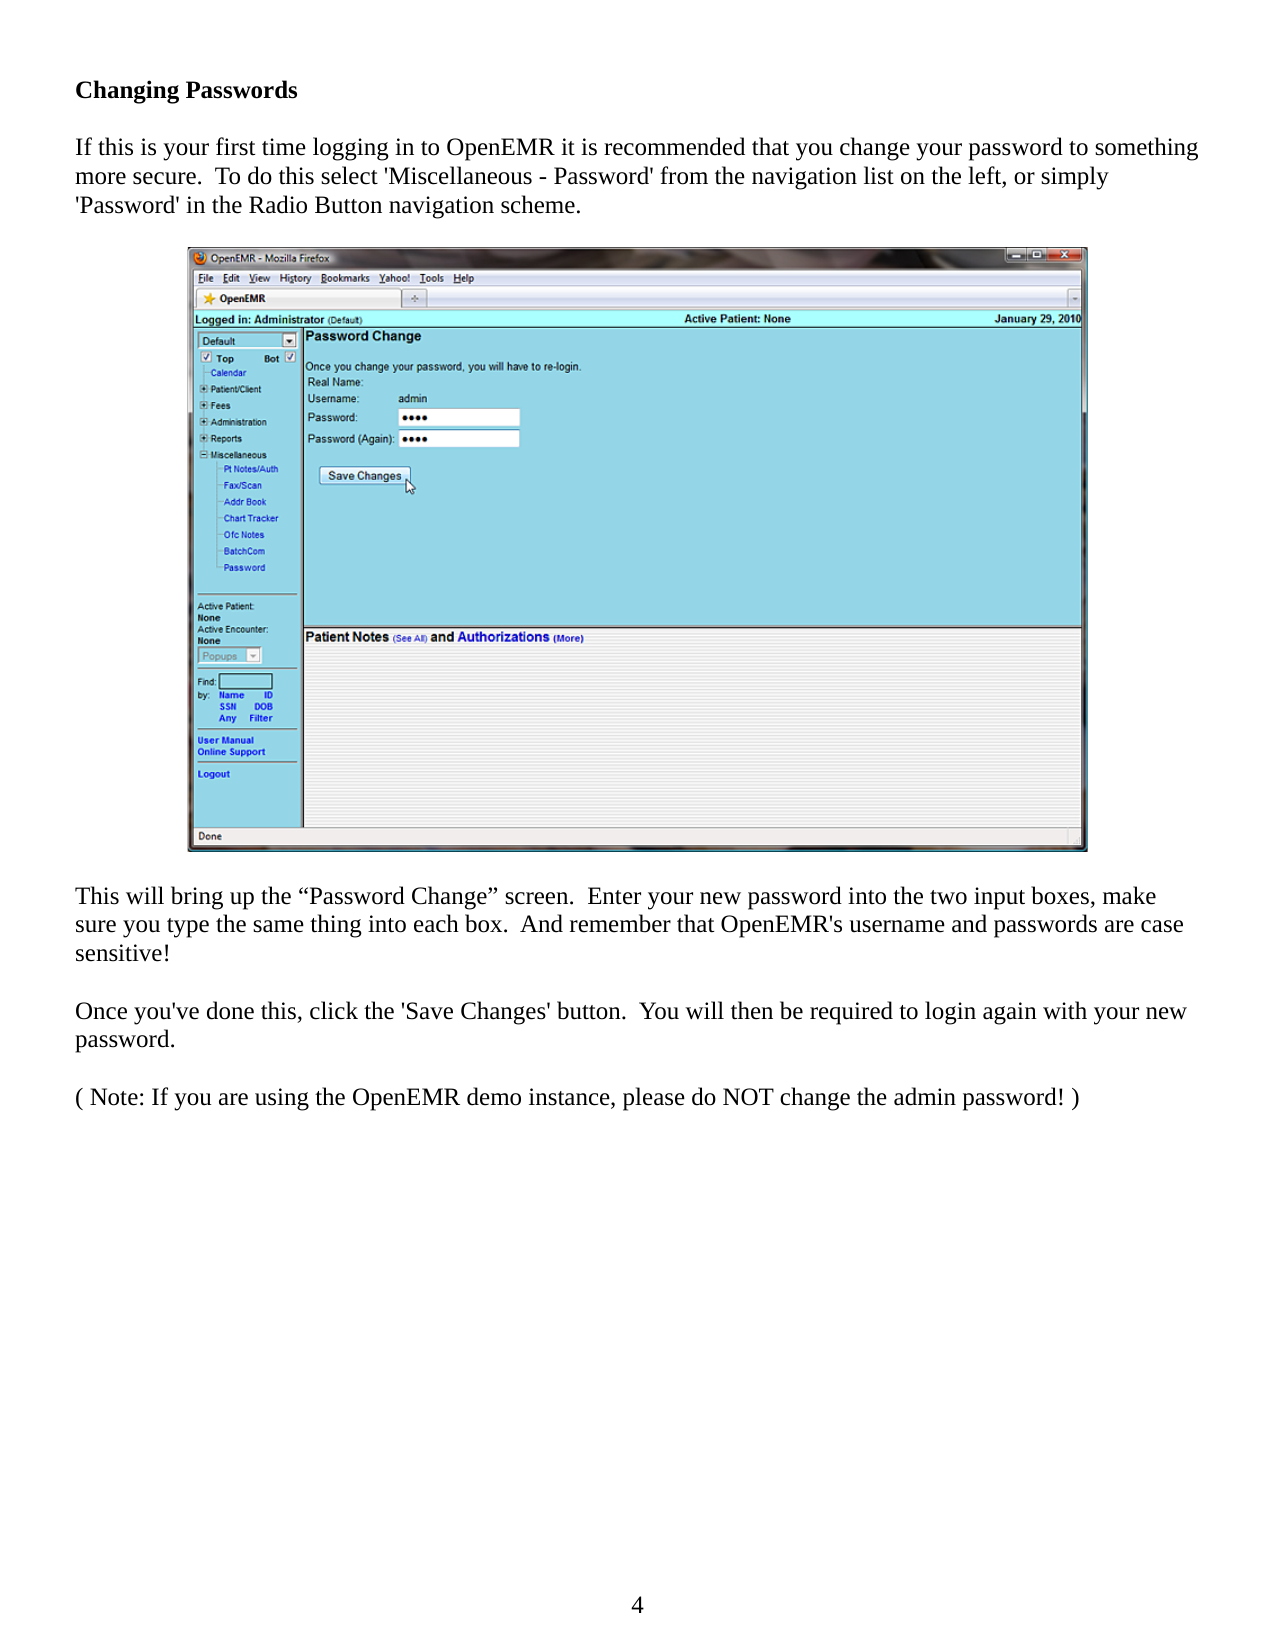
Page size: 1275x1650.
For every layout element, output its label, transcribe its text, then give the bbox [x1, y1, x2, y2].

text ( Note: If you are using the OpenEMR demo instance, please do NOT change the admin password! ) [75, 1082, 1200, 1111]
text Changing Passwords [75, 75, 1200, 104]
picture [187, 247, 1088, 852]
text Once you've done this, click the 'Save Changes' button. You will then be required to login again with your new password. [75, 996, 1200, 1053]
text This will bring up the “Password Change” screen. Enter your new password into the two input boxes, make sure you type the same thing into each box. And remember that OpenEMR's username and passwords are case sensitive! [75, 881, 1200, 967]
text If this is your first time logging in to OpenEMR it is recommended that you change your password to something more secure. To do this select 'Miscellaneous - Password' from the navigation list on the left, or simply 'Password' in the Radio Button navigation scheme. [75, 132, 1200, 219]
